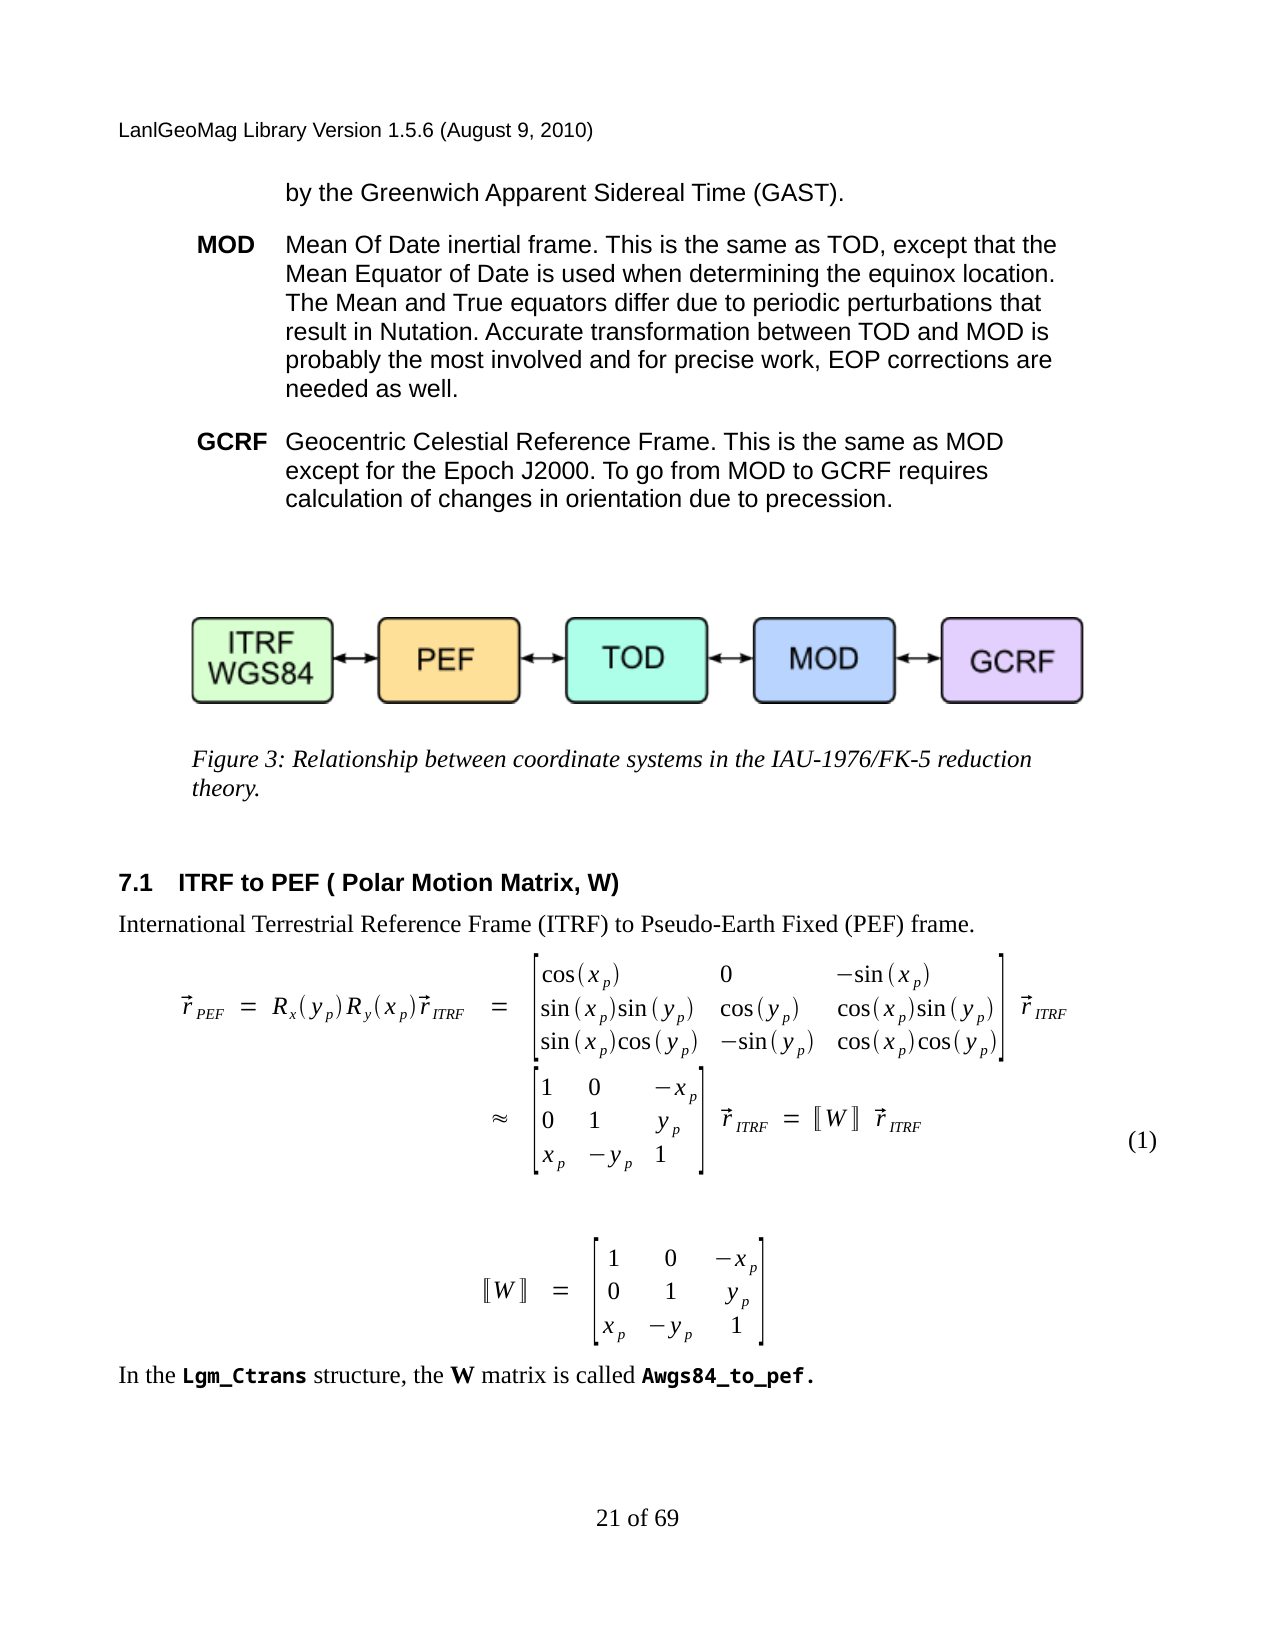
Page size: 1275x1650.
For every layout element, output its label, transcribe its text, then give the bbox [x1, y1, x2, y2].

table_cell Mean Of Date inertial frame. This is the same as TOD, except that the Mean Equator of Date is used when determining the equinox location. The Mean and True equators differ due to periodic perturbations that result in Nutation. Accurate transformation between TOD and MOD is probably the most involved and for precise work, EOP corrections are needed as well. [280, 225, 1078, 421]
picture [191, 617, 1084, 704]
text In the Lgm_Ctrans structure, the W matrix is called Awgs84_to_pef. [118, 1360, 1157, 1389]
text International Terrestrial Reference Frame (ITRF) to Pseudo-Earth Fixed (PEF) frame. [118, 909, 1157, 938]
subtitle ITRF to PEF ( Polar Motion Matrix, W) [118, 868, 1157, 897]
text (1) [118, 950, 1157, 1348]
table_cell GCRF [191, 421, 279, 531]
table_cell Geocentric Celestial Reference Frame. This is the same as MOD except for the Epoch J2000. To go from MOD to GCRF requires calculation of changes in orientation due to precession. [280, 421, 1078, 531]
table_cell MOD [191, 225, 279, 421]
text Figure 3: Relationship between coordinate systems in the IAU-1976/FK-5 reduction theory. [192, 744, 1083, 802]
table_cell [191, 172, 279, 225]
table_cell by the Greenwich Apparent Sidereal Time (GAST). [280, 172, 1078, 225]
